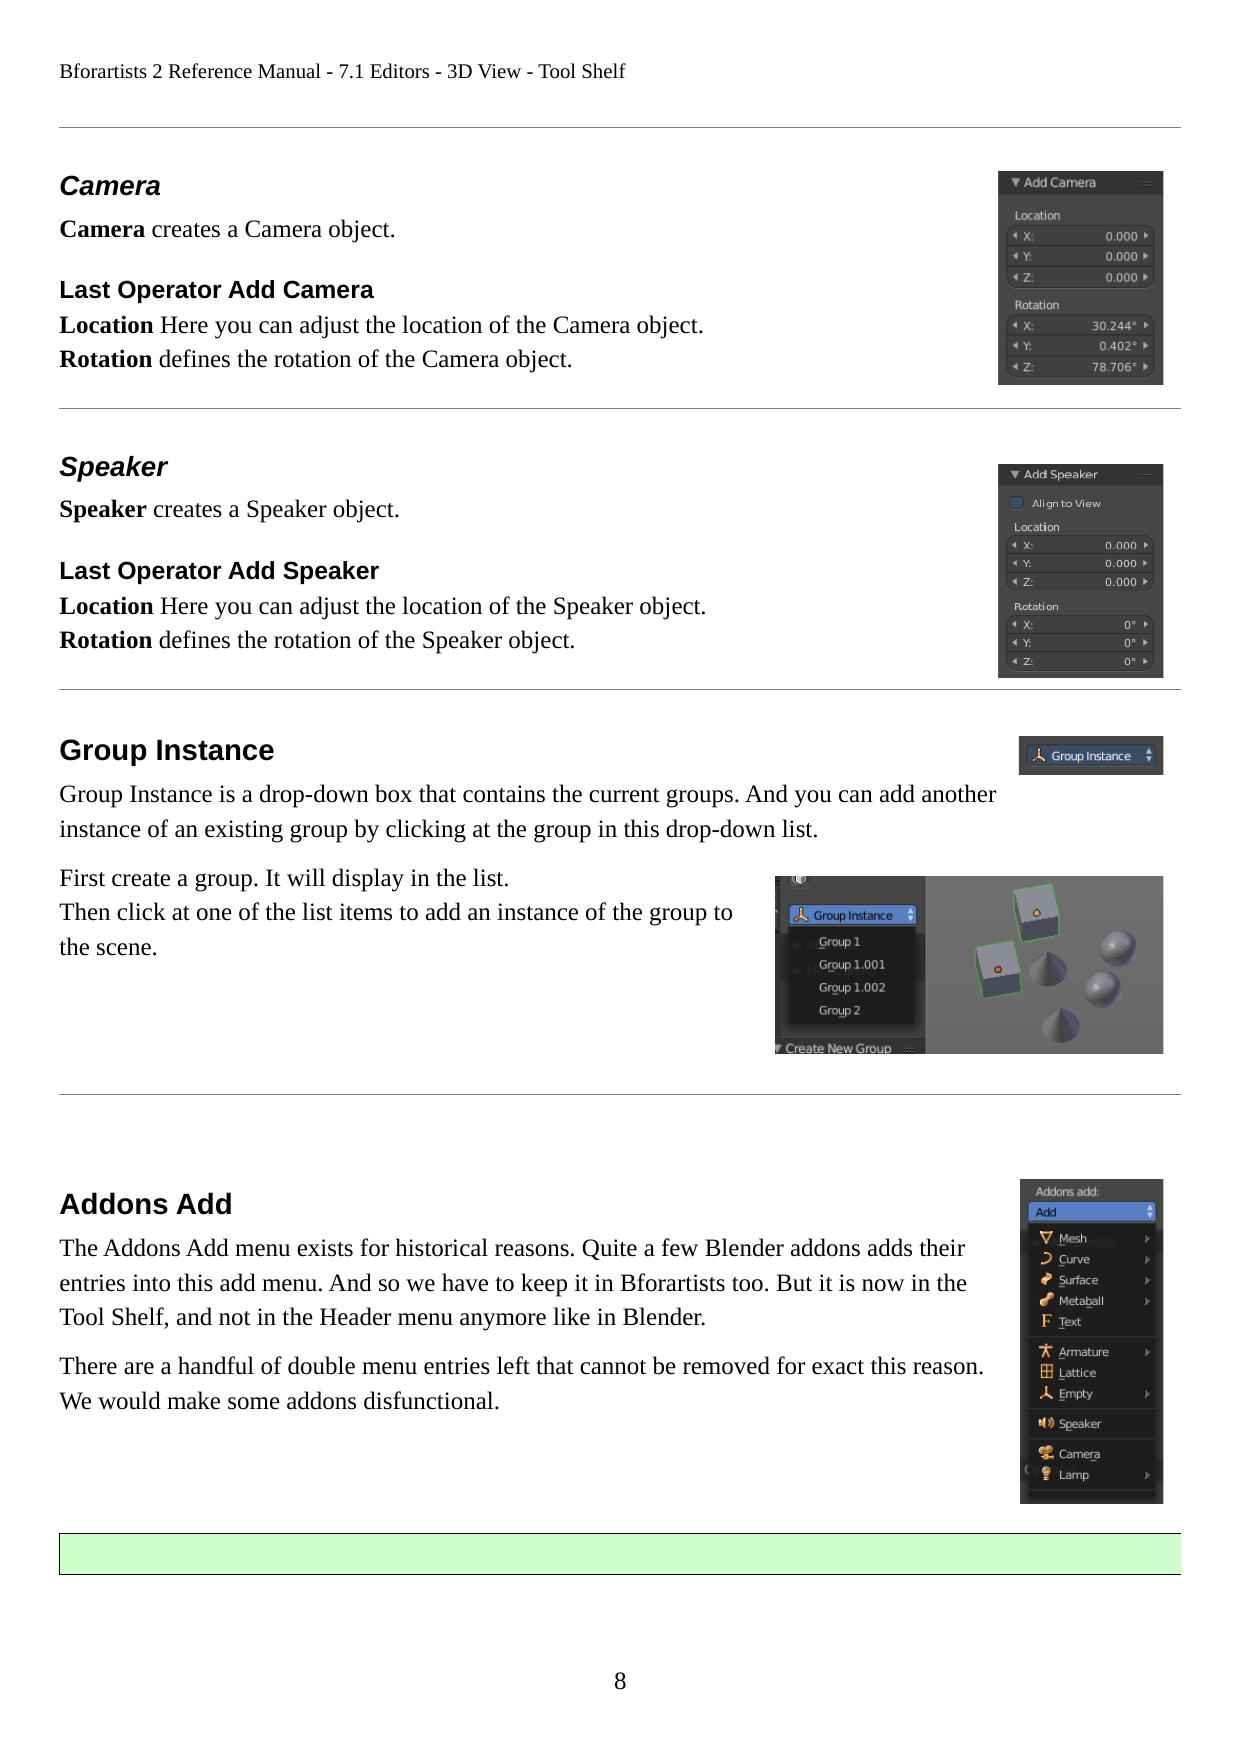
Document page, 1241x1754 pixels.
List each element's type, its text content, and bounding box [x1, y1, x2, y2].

picture [998, 171, 1164, 385]
text First create a group. It will display in the list. Then click at one of the list items to add an instance of the group to the scene. [59, 863, 1181, 961]
subtitle Camera [59, 169, 1181, 201]
text The Addons Add menu exists for historical reasons. Quite a few Blender addons adds their entries into this add menu. And so we have to keep it in Bforartists too. But it is now in the Tool Shelf, and not in the Header menu anymore like in Blender. [59, 1233, 1020, 1331]
text There are a handful of double menu entries left that cannot be removed for exact this reason. We would make some addons disfunctional. [59, 1351, 1020, 1414]
text Location Here you can adjust the location of the Camera object. Rotation defines the rotation of the Camera object. [59, 310, 998, 373]
subtitle Last Operator Add Speaker [59, 556, 998, 585]
subtitle Last Operator Add Camera [59, 275, 998, 304]
subtitle [1164, 275, 1181, 304]
subtitle Group Instance [59, 733, 1181, 767]
subtitle Addons Add [59, 1187, 1020, 1221]
subtitle Speaker [59, 450, 1181, 482]
text Camera creates a Camera object. [59, 214, 998, 242]
text Location Here you can adjust the location of the Speaker object. Rotation defines the rotation of the Speaker object. [59, 591, 998, 654]
picture [998, 464, 1164, 678]
picture [1018, 736, 1164, 775]
picture [1020, 1179, 1164, 1504]
text Speaker creates a Speaker object. [59, 494, 998, 523]
subtitle [1164, 1187, 1181, 1221]
picture [775, 876, 1164, 1054]
text Group Instance is a drop-down box that contains the current groups. And you can add another instance of an existing group by clicking at the group in this drop-down list. [59, 779, 1181, 843]
table_header [60, 1534, 1181, 1574]
